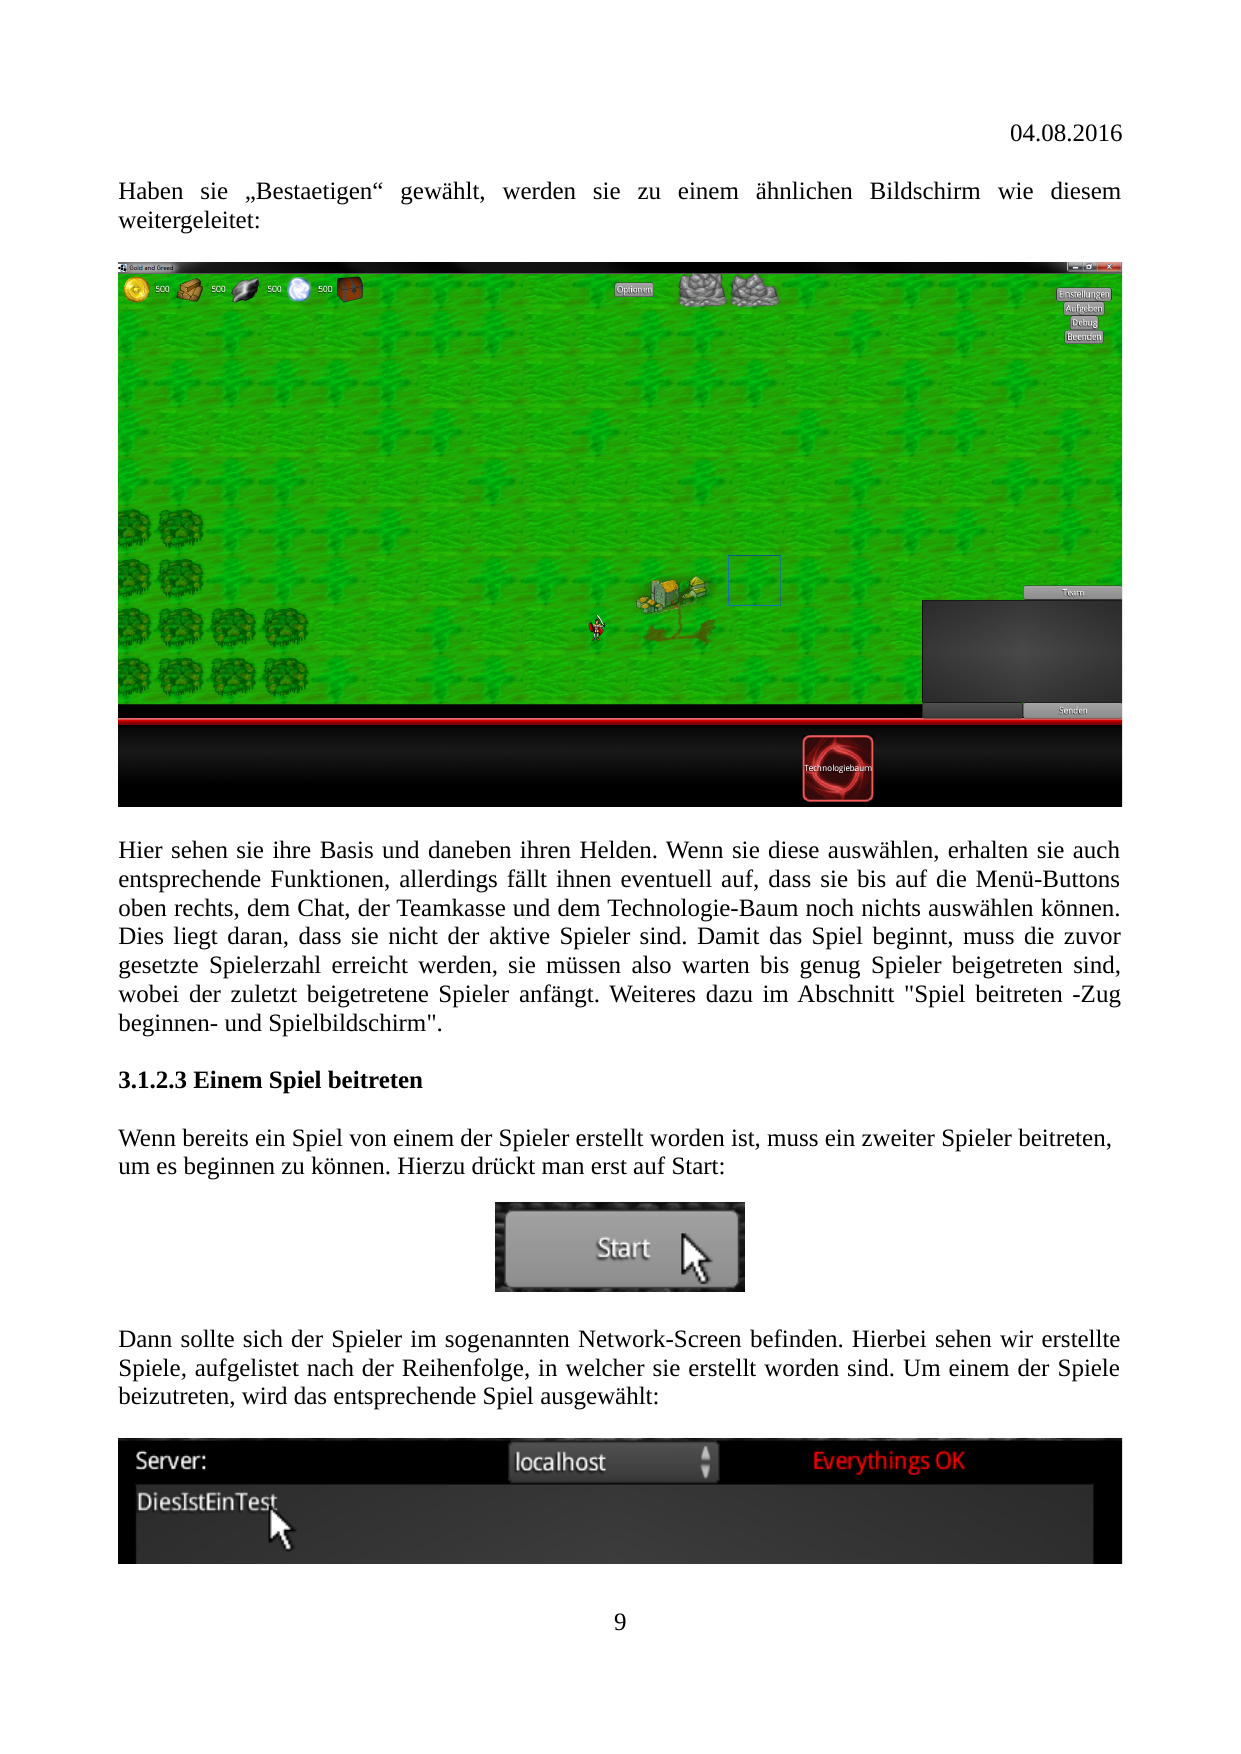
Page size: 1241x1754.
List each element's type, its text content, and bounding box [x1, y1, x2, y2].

picture [118, 1438, 1123, 1564]
text Wenn bereits ein Spiel von einem der Spieler erstellt worden ist, muss ein zweiter Spieler beitreten, um es beginnen zu können. Hierzu drückt man erst auf Start: [118, 1123, 1122, 1180]
text 3.1.2.3 Einem Spiel beitreten [118, 1065, 1122, 1094]
text Dann sollte sich der Spieler im sogenannten Network-Screen befinden. Hierbei sehen wir erstellte Spiele, aufgelistet nach der Reihenfolge, in welcher sie erstellt worden sind. Um einem der Spiele beizutreten, wird das entsprechende Spiel ausgewählt: [118, 1324, 1122, 1410]
text Haben sie „Bestaetigen“ gewählt, werden sie zu einem ähnlichen Bildschirm wie diesem weitergeleitet: [118, 176, 1122, 234]
picture [495, 1202, 745, 1292]
text Hier sehen sie ihre Basis und daneben ihren Helden. Wenn sie diese auswählen, erhalten sie auch entsprechende Funktionen, allerdings fällt ihnen eventuell auf, dass sie bis auf die Menü-Buttons oben rechts, dem Chat, der Teamkasse und dem Technologie-Baum noch nichts auswählen können. Dies liegt daran, dass sie nicht der aktive Spieler sind. Damit das Spiel beginnt, muss die zuvor gesetzte Spielerzahl erreicht werden, sie müssen also warten bis genug Spieler beigetreten sind, wobei der zuletzt beigetretene Spieler anfängt. Weiteres dazu im Abschnitt "Spiel beitreten -Zug beginnen- und Spielbildschirm". [118, 835, 1122, 1036]
picture [118, 262, 1123, 807]
